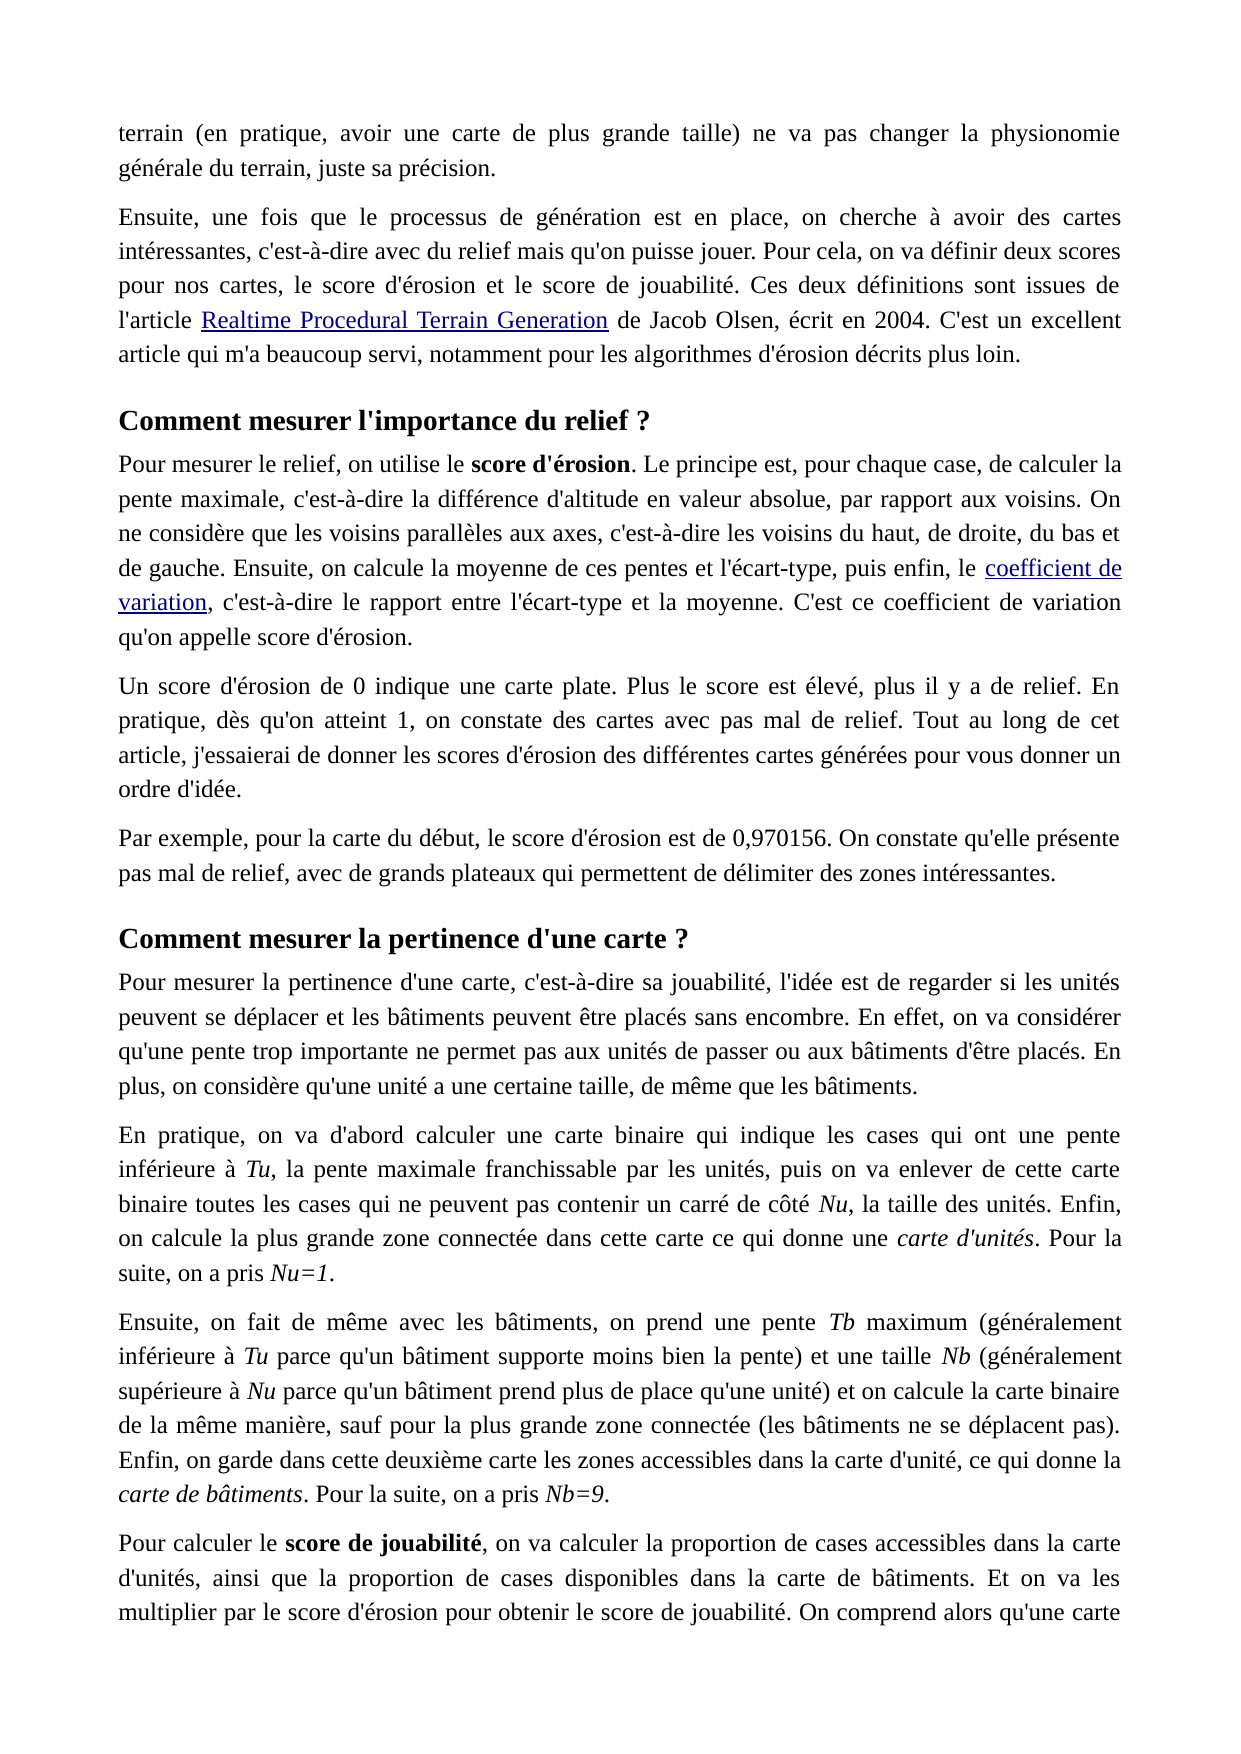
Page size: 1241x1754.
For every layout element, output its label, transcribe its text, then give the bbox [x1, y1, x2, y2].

text Ensuite, on fait de même avec les bâtiments, on prend une pente Tb maximum (généralement inférieure à Tu parce qu'un bâtiment supporte moins bien la pente) et une taille Nb (généralement supérieure à Nu parce qu'un bâtiment prend plus de place qu'une unité) et on calcule la carte binaire de la même manière, sauf pour la plus grande zone connectée (les bâtiments ne se déplacent pas). Enfin, on garde dans cette deuxième carte les zones accessibles dans la carte d'unité, ce qui donne la carte de bâtiments. Pour la suite, on a pris Nb=9. [118, 1307, 1122, 1508]
text En pratique, on va d'abord calculer une carte binaire qui indique les cases qui ont une pente inférieure à Tu, la pente maximale franchissable par les unités, puis on va enlever de cette carte binaire toutes les cases qui ne peuvent pas contenir un carré de côté Nu, la taille des unités. Enfin, on calcule la plus grande zone connectée dans cette carte ce qui donne une carte d'unités. Pour la suite, on a pris Nu=1. [118, 1120, 1122, 1287]
subtitle Comment mesurer l'importance du relief ? [118, 403, 1122, 437]
text Pour mesurer la pertinence d'une carte, c'est-à-dire sa jouabilité, l'idée est de regarder si les unités peuvent se déplacer et les bâtiments peuvent être placés sans encombre. En effet, on va considérer qu'une pente trop importante ne permet pas aux unités de passer ou aux bâtiments d'être placés. En plus, on considère qu'une unité a une certaine taille, de même que les bâtiments. [118, 967, 1122, 1099]
text Par exemple, pour la carte du début, le score d'érosion est de 0,970156. On constate qu'elle présente pas mal de relief, avec de grands plateaux qui permettent de délimiter des zones intéressantes. [118, 823, 1122, 886]
subtitle Comment mesurer la pertinence d'une carte ? [118, 921, 1122, 955]
text terrain (en pratique, avoir une carte de plus grande taille) ne va pas changer la physionomie générale du terrain, juste sa précision. [118, 118, 1122, 181]
text Pour calculer le score de jouabilité, on va calculer la proportion de cases accessibles dans la carte d'unités, ainsi que la proportion de cases disponibles dans la carte de bâtiments. Et on va les multiplier par le score d'érosion pour obtenir le score de jouabilité. On comprend alors qu'une carte [118, 1528, 1122, 1626]
text Ensuite, une fois que le processus de génération est en place, on cherche à avoir des cartes intéressantes, c'est-à-dire avec du relief mais qu'on puisse jouer. Pour cela, on va définir deux scores pour nos cartes, le score d'érosion et le score de jouabilité. Ces deux définitions sont issues de l'article Realtime Procedural Terrain Generation de Jacob Olsen, écrit en 2004. C'est un excellent article qui m'a beaucoup servi, notamment pour les algorithmes d'érosion décrits plus loin. [118, 202, 1122, 368]
text Un score d'érosion de 0 indique une carte plate. Plus le score est élevé, plus il y a de relief. En pratique, dès qu'on atteint 1, on constate des cartes avec pas mal de relief. Tout au long de cet article, j'essaierai de donner les scores d'érosion des différentes cartes générées pour vous donner un ordre d'idée. [118, 671, 1122, 803]
text Pour mesurer le relief, on utilise le score d'érosion. Le principe est, pour chaque case, de calculer la pente maximale, c'est-à-dire la différence d'altitude en valeur absolue, par rapport aux voisins. On ne considère que les voisins parallèles aux axes, c'est-à-dire les voisins du haut, de droite, du bas et de gauche. Ensuite, on calcule la moyenne de ces pentes et l'écart-type, puis enfin, le coefficient de variation, c'est-à-dire le rapport entre l'écart-type et la moyenne. C'est ce coefficient de variation qu'on appelle score d'érosion. [118, 449, 1122, 650]
